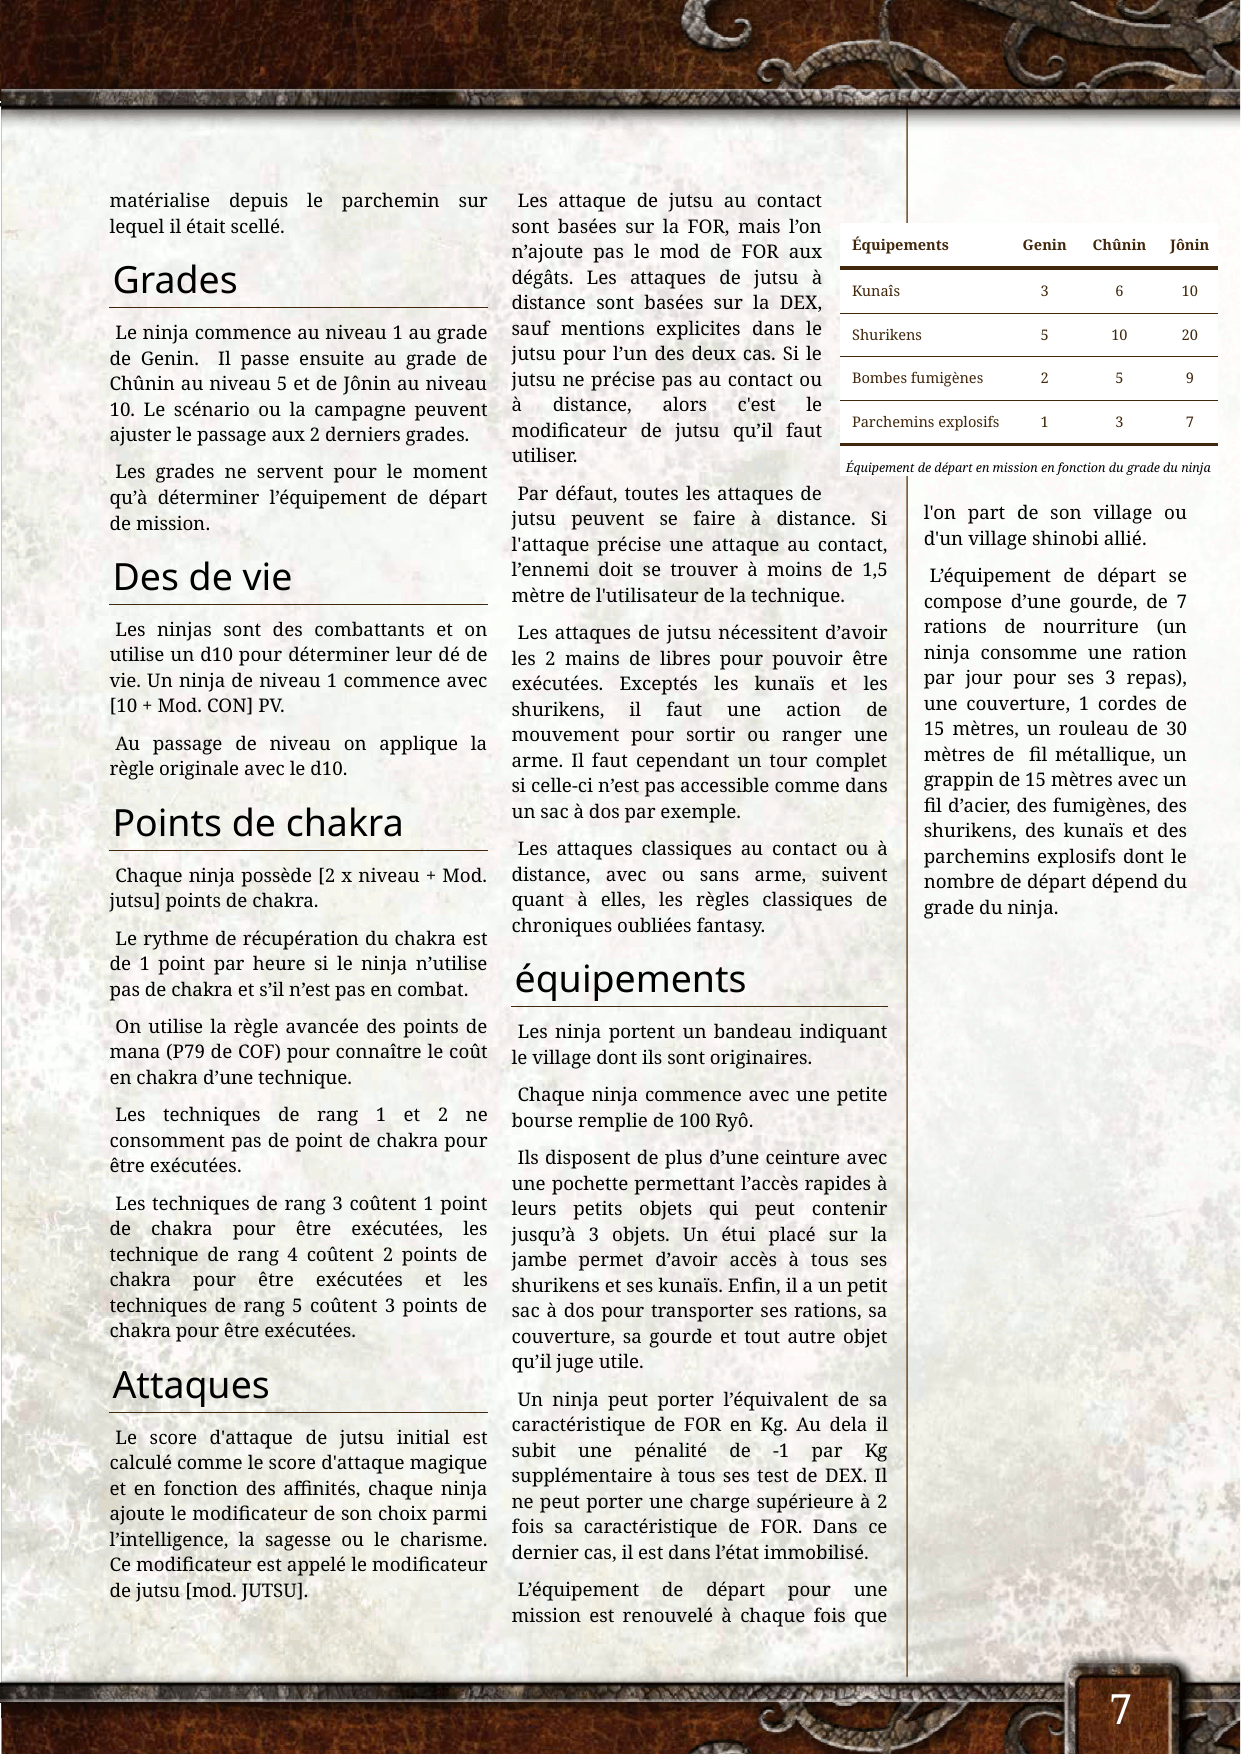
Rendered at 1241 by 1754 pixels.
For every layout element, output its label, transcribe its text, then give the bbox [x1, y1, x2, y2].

table_cell Bombes fumigènes [840, 357, 1005, 400]
text L’équipement de départ pour une mission est renouvelé à chaque fois que [511, 1576, 888, 1627]
text Les attaques de jutsu nécessitent d’avoir les 2 mains de libres pour pouvoir être exécutées. Exceptés les kunaïs et les shurikens, il faut une action de mouvement pour sortir ou ranger une arme. Il faut cependant un tour complet si celle-ci n’est pas accessible comme dans un sac à dos par exemple. [511, 620, 888, 824]
table_cell 10 [1155, 270, 1218, 313]
table_cell Parchemins explosifs [840, 401, 1005, 443]
text Le rythme de récupération du chakra est de 1 point par heure si le ninja n’utilise pas de chakra et s’il n’est pas en combat. [109, 925, 488, 1001]
table_cell 3 [1005, 270, 1078, 313]
table_cell 9 [1155, 357, 1218, 400]
table_cell 2 [1005, 357, 1078, 400]
text L’équipement de départ se compose d’une gourde, de 7 rations de nourriture (un ninja consomme une ration par jour pour ses 3 repas), une couverture, 1 cordes de 15 mètres, un rouleau de 30 mètres de fil métallique, un grappin de 15 mètres avec un fil d’acier, des fumigènes, des shurikens, des kunaïs et des parchemins explosifs dont le nombre de départ dépend du grade du ninja. [923, 562, 1187, 920]
subtitle Grades [109, 251, 488, 307]
text On utilise la règle avancée des points de mana (P79 de COF) pour connaître le coût en chakra d’une technique. [109, 1013, 488, 1090]
text Au passage de niveau on applique la règle originale avec le d10. [109, 730, 488, 781]
table_cell 3 [1078, 401, 1155, 443]
text Les techniques de rang 3 coûtent 1 point de chakra pour être exécutées, les technique de rang 4 coûtent 2 points de chakra pour être exécutées et les techniques de rang 5 coûtent 3 points de chakra pour être exécutées. [109, 1190, 488, 1343]
text Équipement de départ en mission en fonction du grade du ninja [840, 459, 1218, 476]
text l'on part de son village ou d'un village shinobi allié. [923, 476, 1187, 551]
subtitle Attaques [109, 1355, 488, 1412]
text matérialise depuis le parchemin sur lequel il était scellé. [109, 188, 488, 239]
subtitle Des de vie [109, 547, 488, 604]
text [923, 188, 1187, 223]
table_cell 1 [1005, 401, 1078, 443]
text Le score d'attaque de jutsu initial est calculé comme le score d'attaque magique et en fonction des affinités, chaque ninja ajoute le modificateur de son choix parmi l’intelligence, la sagesse ou le charisme. Ce modificateur est appelé le modificateur de jutsu [mod. JUTSU]. [109, 1424, 488, 1603]
text Chaque ninja commence avec une petite bourse remplie de 100 Ryô. [511, 1081, 888, 1132]
text Le ninja commence au niveau 1 au grade de Genin. Il passe ensuite au grade de Chûnin au niveau 5 et de Jônin au niveau 10. Le scénario ou la campagne peuvent ajuster le passage aux 2 derniers grades. [109, 319, 488, 447]
table_cell 5 [1078, 357, 1155, 400]
text Les ninja portent un bandeau indiquant le village dont ils sont originaires. [511, 1018, 888, 1069]
subtitle équipements [511, 950, 888, 1006]
picture [0, 0, 1241, 1754]
table_header Jônin [1155, 223, 1218, 266]
table_cell Kunaîs [840, 270, 1005, 313]
table_cell 7 [1155, 401, 1218, 443]
table_header Chûnin [1078, 223, 1155, 266]
table_header Équipements [840, 223, 1005, 266]
table_cell 6 [1078, 270, 1155, 313]
text Les attaques classiques au contact ou à distance, avec ou sans arme, suivent quant à elles, les règles classiques de chroniques oubliées fantasy. [511, 836, 888, 938]
table_cell 5 [1005, 314, 1078, 356]
text Un ninja peut porter l’équivalent de sa caractéristique de FOR en Kg. Au dela il subit une pénalité de -1 par Kg supplémentaire à tous ses test de DEX. Il ne peut porter une charge supérieure à 2 fois sa caractéristique de FOR. Dans ce dernier cas, il est dans l’état immobilisé. [511, 1386, 888, 1564]
table_cell Shurikens [840, 314, 1005, 356]
text Chaque ninja possède [2 x niveau + Mod. jutsu] points de chakra. [109, 862, 488, 913]
table_header Genin [1005, 223, 1078, 266]
text Les attaque de jutsu au contact sont basées sur la FOR, mais l’on n’ajoute pas le mod de FOR aux dégâts. Les attaques de jutsu à distance sont basées sur la DEX, sauf mentions explicites dans le jutsu pour l’un des deux cas. Si le jutsu ne précise pas au contact ou à distance, alors c'est le modificateur de jutsu qu’il faut utiliser. [511, 188, 888, 468]
table_cell 20 [1155, 314, 1218, 356]
text Les ninjas sont des combattants et on utilise un d10 pour déterminer leur dé de vie. Un ninja de niveau 1 commence avec [10 + Mod. CON] PV. [109, 616, 488, 718]
subtitle Points de chakra [109, 793, 488, 850]
text Les grades ne servent pour le moment qu’à déterminer l’équipement de départ de mission. [109, 459, 488, 535]
text Ils disposent de plus d’une ceinture avec une pochette permettant l’accès rapides à leurs petits objets qui peut contenir jusqu’à 3 objets. Un étui placé sur la jambe permet d’avoir accès à tous ses shurikens et ses kunaïs. Enfin, il a un petit sac à dos pour transporter ses rations, sa couverture, sa gourde et tout autre objet qu’il juge utile. [511, 1144, 888, 1374]
table_cell 10 [1078, 314, 1155, 356]
text Les techniques de rang 1 et 2 ne consomment pas de point de chakra pour être exécutées. [109, 1102, 488, 1178]
text Par défaut, toutes les attaques de jutsu peuvent se faire à distance. Si l'attaque précise une attaque au contact, l’ennemi doit se trouver à moins de 1,5 mètre de l'utilisateur de la technique. [511, 480, 888, 608]
